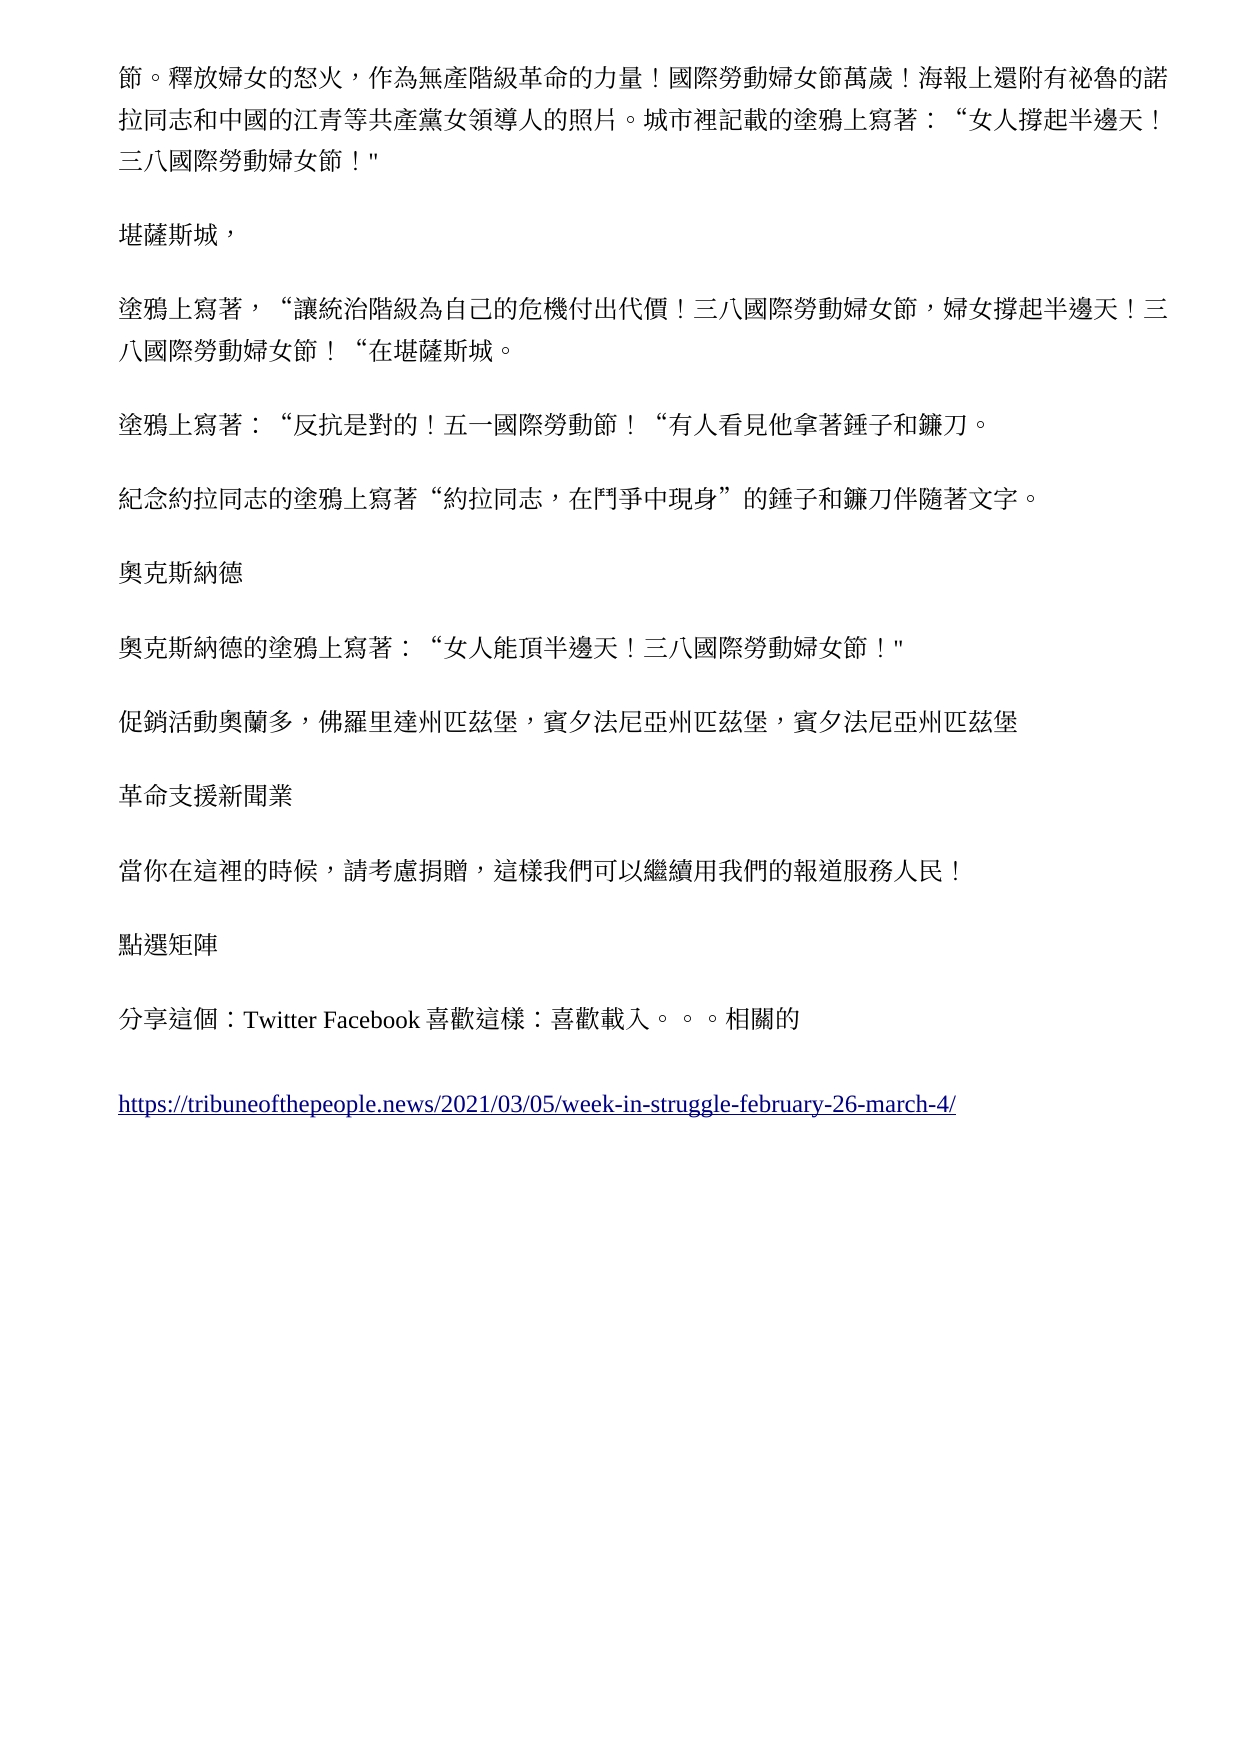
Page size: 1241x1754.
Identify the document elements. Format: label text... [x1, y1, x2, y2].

text https://tribuneofthepeople.news/2021/03/05/week-in-struggle-february-26-march-4/ [118, 1056, 1181, 1117]
text 2021-03-05T07:59:00-06:00 人的屬性 沒有。http://i1.ytimg.com/vi/YYYYYYYY/maxresdefault.jpgw=800'，http://i1.ytimg.com/vi/YYYYYYYY/maxresdefault.jpgw=800'，http://i1.ytimg.com/vi/YYYYYYYY/maxresdefault.jpgw=800'，http://i1.ytimg.com/vi/yyyyyyyy/maxresdefault.jpgw=583'，https://tribuneofthepeoplenews.files.wordpress.com/2021/03/8macc88rzplakatetenver2.cleaned.jpeg？w=646'；http://i1.ytimg.com/vi/YYYYYYYYY/maxresdefault.jpgw=1024'，'http://i1.ytimg.com/vi/yyyyyyyy/maxresdefault.jpgw=1024'，'https://tribuneofthepeoplenews.files.wordpress.com/2021/03/pierrot.jpeg？w=1024'，'http://i1.ytimg.com/vi/w=1024'，'http://i1.ytimg.com/vi/YYYYYYYYY/maxresdefault.jpgw=1024'，'http://i1.ytimg.com/vi/yyyyyyyy/maxresdefault.jpgw=1024'，'http://i1.ytimg.com/vi/qqqqqqqqqqqqqqqqqqqqqqqqqqqqqqqqqqqqqqqqqqqg/maxresdefault.jpg？dir=desc&limit=32∨der=price&p=1∨der=price∨der=price&p=price∨der=price&w=1024'，'http://i1.ytimg.com/vi/yyyyyyyy/maxresdefault.jpgw=875'，http://i1.ytimg.com/vi/yyyyyyyy/maxresdefault.jpgw=638'，'https://tribuneofthepeoplenews.files.wordpress.com/2021/03/screen-shot-2021-03-05-at-2.24.51-am.jpgw=724'，'https://tribuneofthepeoplenews.files.wordpress.com/2021/03/screen-shot-2021-03-05-at-2.24.44-am-1.jpgw=727'，'https://tribuneofthepeoplenews.files.wordpress.com/2021/03/screen-shot-2021-03-05-at-2.24.59-am-1.jpgw=1024'，'http://i1.ytimg.com/vi/yyyyyyyy/maxresdefault.jpgw=1024'，'http://i1.ytimg.com/vi/yyyyyyyy/maxresdefault.jpgw=1024'，'http://i1.ytimg.com/vi/yyyyyyyy/maxresdefault.jpgw=1024'，'http://i1.ytimg.com/vi/yyyyyyyy/maxresdefault.jpgw=1024'，'http://i1.ytimg.com/vi/yyyyyyyy/maxresdefault.jpgw=1024'，'http://i1.ytimg.com/vi/yyyyyyyy/maxresdefault.jpgw=1024'，'http://i1.ytimg.com/vi/yyyyyyyy/maxresdefault.jpgw=1024'，'http://i1.ytimg.com/vi/YYYYYYYYY/maxresdefault.jpgw=1024'，'http://i1.ytimg.com/vi/yyyyyyyy/maxresdefault.jpgw=1024'，'https://tribuneofthepeoplenews.files.wordpress.com/2021/03/pghiwwd2.jpeg？w=1024'，'http://i1.ytimg.com/vi/yyyyyyyy/maxresdefault.jpgw=1024'，'https://tribuneofthepeoplenews.files.wordpress.com/2021/03/pghiwwd5.jpeg？w=1024'，'https://tribuneofthepeoplenews.files.wordpress.com/2021/03/pghiwwd6.jpeg？w=1024'，'https://tribuneofthepeoplenews.files.wordpress.com/2021/03/pghiwwd7.jpeg？w=1024'，'http://i1.ytimg.com/vi/YYYYYYYYY/maxresdefault.jpgw=1024'，'http://i1.ytimg.com/vi/yyyyyyyy/maxresdefault.jpgw=1024'，'http://i1.ytimg.com/vi/yyyyyyyy/maxresdefault.jpgw=1024'，'http://i1.ytimg.com/vi/yyyyyyyy/maxresdefault.jpgw=1024'，'http://i1.ytimg.com/vi/yyyyyyyy/maxresdefault.jpgw=1024'，'http://i1.ytimg.com/vi/zzzzzzzzzzzzzzzzzzzzzzzzzzzzzzzzzzzzzzzzzzzzzzzzzzzzzzzzzzzzzzzzzzzzzzzzzzzzzzzzzzzzzzzzzzzzzzzzzzzzzzzzzzzzw=1024'，'http://i1.ytimg.com/vi/yyyyyyyy/maxresdefault.jpgw=1024'，'http://i1.ytimg.com/vi/yyyyyyyy/maxresdefault.jpgw=1024'，'http://i1.ytimg.com/vi/yyyyyyyy/maxresdefault.jpgw=1024'，'http://i1.ytimg.com/vi/yyyyyyyy/maxresdefault.jpgw=1024'，'http://i1.ytimg.com/vi/yyyyyyyy/maxresdefault.jpgw=1024'，'http://i1.ytimg.com/vi/yyyyyyyy/maxresdefault.jpg') [“未分類”，“鬥爭中的一週”] 印度 根據印度統治階級媒體的報道，人民解放游擊隊（PLGA）在恰蒂斯加爾邦的四次單獨行動，包括交火和兩個簡易爆炸裝置，導致兩名反動武裝成員死亡，另外兩人受傷。此外，據報道，一名警察間諜在馬哈拉施特拉邦被殲滅。巴西， 庫裡蒂巴的抗議者用燃燒輪胎的路障和寫著“現在為人民接種疫苗”的橫幅封鎖了兩條主要道路！緊急援助最低工資現在！路障擋住了40分鐘到1小時的交通，同時避開了軍警。德國， 在不萊梅港、不萊梅和埃森的各個社群都有宣傳國際勞動婦女節示威的傳單。 在布雷默黑文的一個公園入口處豎起了兩條橫幅，紀念國際勞動婦女節。橫幅上寫著：“女人們出來戰鬥！對抗緊急狀態和危機！為了革命婦女運動！" 法國革命家皮埃爾·奧弗尼逝世49週年的塗鴉在弗賴堡被記錄在案。塗鴉上寫著：“別忘了！沒有寬恕！皮埃爾奧弗尼是不朽的！還有法語。奧地利， 奧地利人民自決委員會與反法西斯分子和移民工人一起，在林茨組織了一次集會，要求將失業救濟金提高到80%，並打出“將失業救濟金提高到80%”的橫幅！海報上寫著“戰鬥和抵抗！示威者還提出要求以全額工資和員工補償減少工作時間。丹麥， 哥本哈根Nerrebro區的一座天橋上，懸掛著宣傳國際勞動婦女節的橫幅。法國， 這位革命青年紀念法國汽車廠工人皮埃爾·奧弗尼（Pierre Overney）被謀殺49週年，他因向工人分發小冊子而被一名保安殺害，在克萊蒙特·費朗、波爾多、格勒諾布林、金甘普、里昂、聖艾蒂安等城市採取了許多行動，巴黎通過塗鴉和標語“皮埃爾·奧維尼，工人階級的英雄！“我們不會下毒！" 一個特別的紀念活動是在巴黎的英雄墓前舉行的，有演講和革命歌曲。一幅肖像和一期革命報紙《人民事業報》（La Cause du Peuple）都留在了他的墓前，他是該報的撰稿人。 一幅聲援加泰羅尼亞政治犯帕布羅·哈塞爾的壁畫就這樣被記錄下來，上面寫著：“帕布羅·哈塞爾的自由！哥倫比亞 麥德林的青年抵抗組織（Resistencia Juvenil）向人們講述了COVID-19疫苗的生產和分發過程，以及爭取獲得疫苗的必要性。小組前往安蒂奧基亞大學的一個聾啞營，在那裡他們與一名翻譯傳遞了同樣的資訊。年輕人在出遊時提出了兩個要求：“讓富人為危機買單！還有“現在就為人民接種疫苗！與巴西和墨西哥革命者的呼籲相呼應。在2260億農村援助中，90%給了大公司 厄瓜多， 貧農委員會和其他農民組織在卡奇的埃爾科拉鬆舉行了一次集會。大會討論了打擊大型礦業公司的必要性，將其與土地鬥爭和土地革命聯絡起來，作為新民主主義革命的一部分。美國 奧斯汀。 奧斯汀到處都有塗鴉展覽，宣傳國際勞動婦女節，口號是“婦女能撐半邊天！“讓統治階級為自己的危機買單！釋放婦女的怒火，成為無產階級革命的強大力量！“三八國際勞動婦女節！" 匹茲堡。 匹茲堡有人看到宣傳國際勞動婦女節的塗鴉，上面寫著“婦女撐起半邊天”，“讓統治階級為自己的危機買單！釋放婦女的怒火，作為無產階級革命的力量！“三八國際勞動婦女節。” 洛杉磯縣 洛杉磯到處都可以看到國際勞動婦女節的塗鴉和海報。海報上寫著，“3月8日，國際勞動婦女節。釋放婦女的怒火，作為無產階級革命的力量！國際勞動婦女節萬歲！海報上還附有祕魯的諾拉同志和中國的江青等共產黨女領導人的照片。城市裡記載的塗鴉上寫著：“女人撐起半邊天！三八國際勞動婦女節！" 堪薩斯城， 塗鴉上寫著，“讓統治階級為自己的危機付出代價！三八國際勞動婦女節，婦女撐起半邊天！三八國際勞動婦女節！“在堪薩斯城。 塗鴉上寫著：“反抗是對的！五一國際勞動節！“有人看見他拿著錘子和鐮刀。 紀念約拉同志的塗鴉上寫著“約拉同志，在鬥爭中現身”的錘子和鐮刀伴隨著文字。 奧克斯納德 奧克斯納德的塗鴉上寫著：“女人能頂半邊天！三八國際勞動婦女節！" 促銷活動奧蘭多，佛羅里達州匹茲堡，賓夕法尼亞州匹茲堡，賓夕法尼亞州匹茲堡 革命支援新聞業 當你在這裡的時候，請考慮捐贈，這樣我們可以繼續用我們的報道服務人民！ 點選矩陣 分享這個：Twitter Facebook喜歡這樣：喜歡載入。。。相關的 [118, 59, 1181, 1036]
